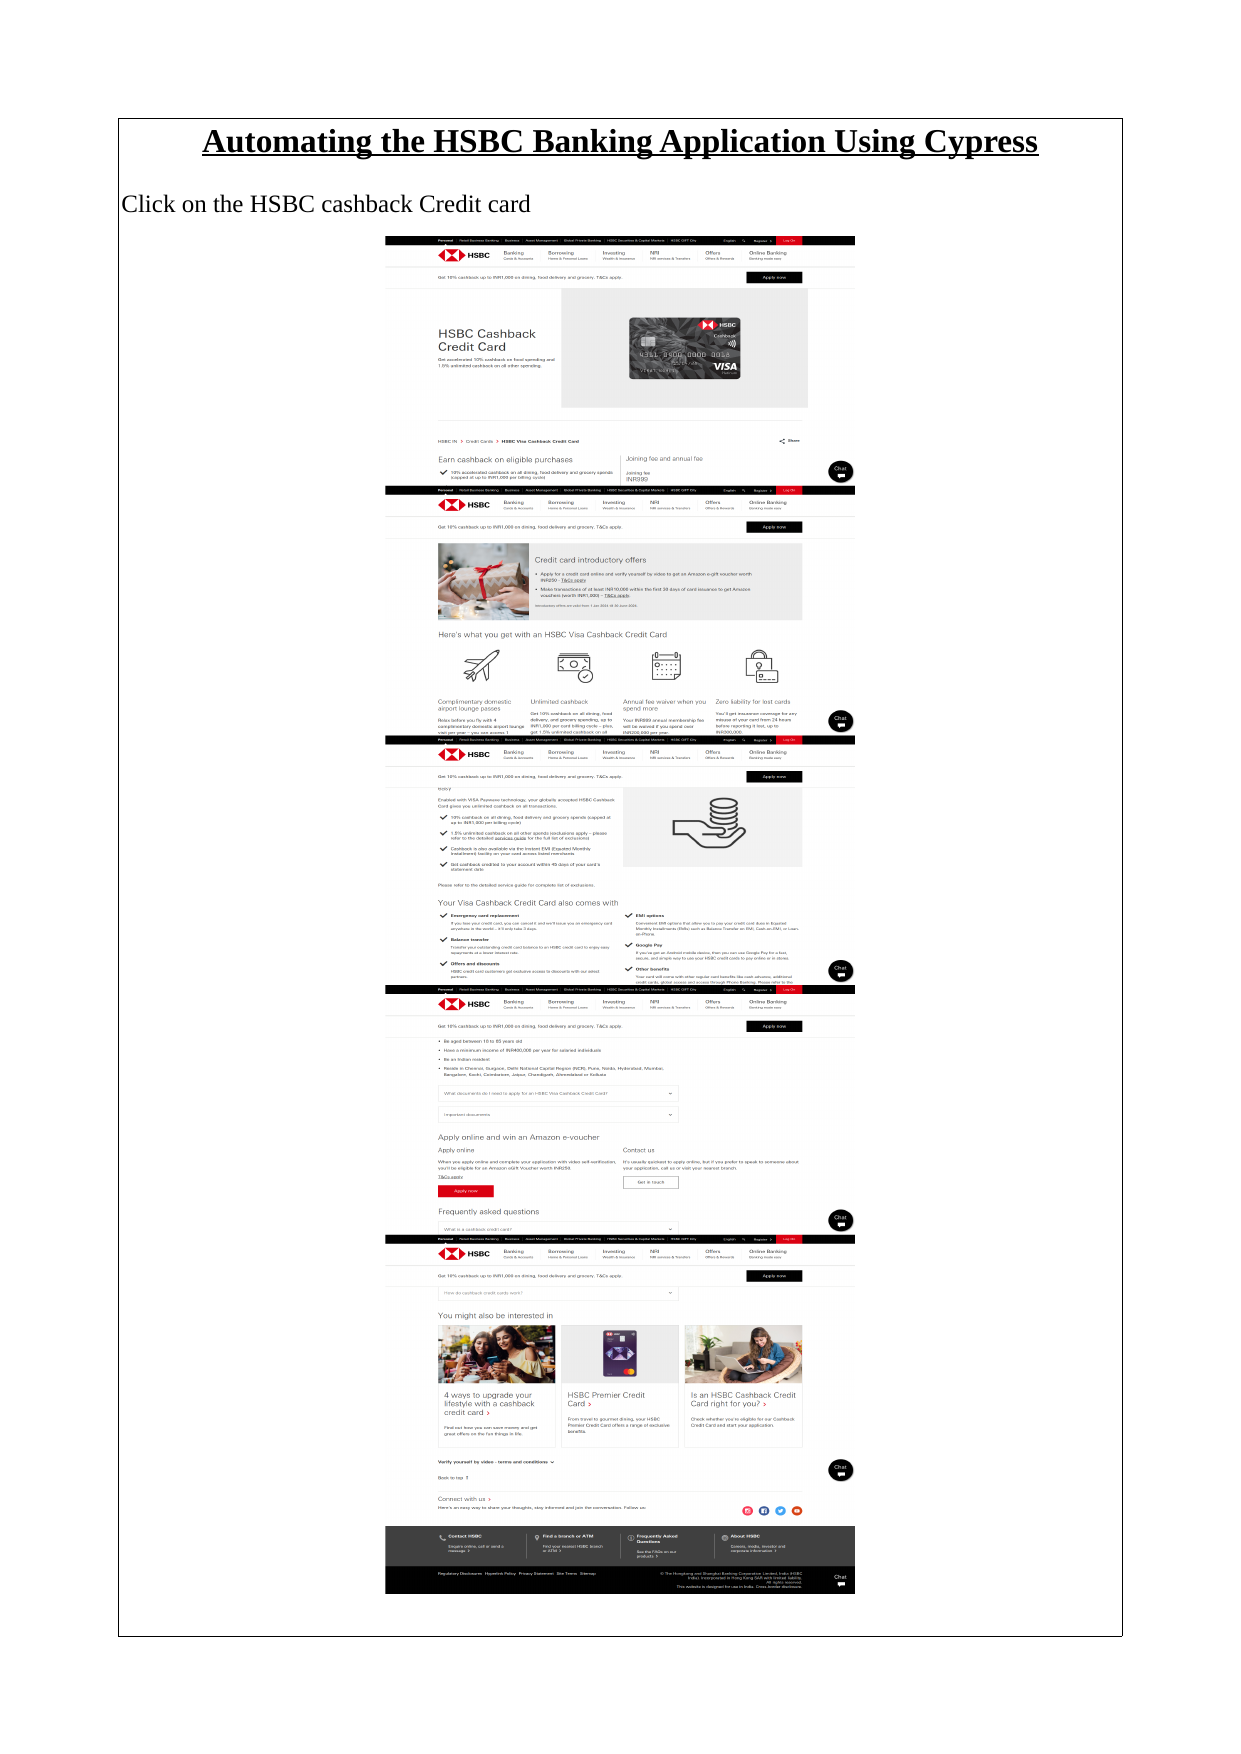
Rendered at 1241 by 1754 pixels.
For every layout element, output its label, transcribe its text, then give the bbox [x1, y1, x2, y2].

picture [385, 236, 855, 1594]
text Click on the HSBC cashback Credit card [121, 189, 1119, 218]
